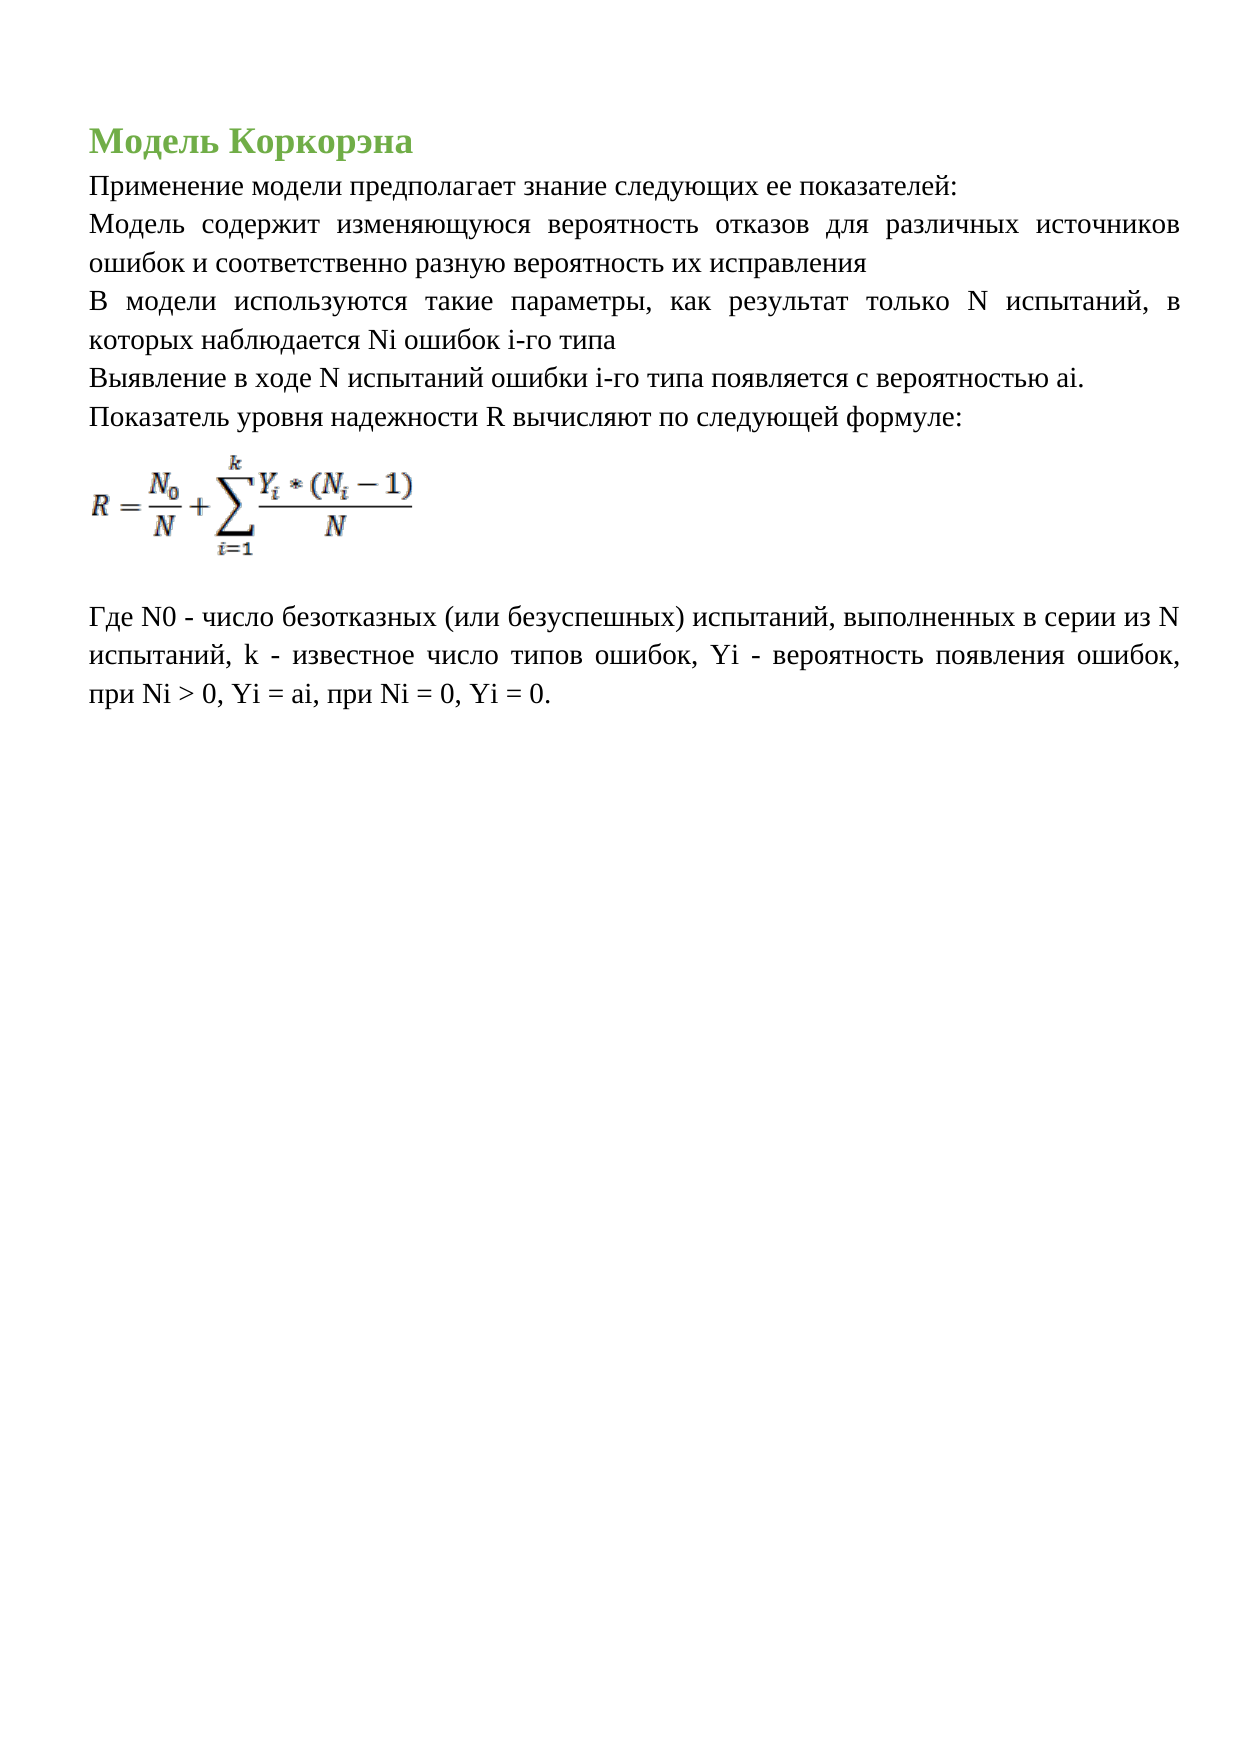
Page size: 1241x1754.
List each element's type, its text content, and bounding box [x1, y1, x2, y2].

text В модели используются такие параметры, как результат только N испытаний, в которых наблюдается Ni ошибок i-го типа [89, 283, 1181, 355]
text Где N0 - число безотказных (или безуспешных) испытаний, выполненных в серии из N испытаний, k - известное число типов ошибок, Yi - вероятность появления ошибок, при Ni > 0, Yi = ai, при Ni = 0, Yi = 0. [89, 437, 1181, 709]
text Применение модели предполагает знание следующих ее показателей: [89, 168, 1181, 201]
text Показатель уровня надежности R вычисляют по следующей формуле: [89, 399, 1181, 432]
text Выявление в ходе N испытаний ошибки i-го типа появляется с вероятностью ai. [89, 360, 1181, 394]
text Модель содержит изменяющуюся вероятность отказов для различных источников ошибок и соответственно разную вероятность их исправления [89, 206, 1181, 278]
text Модель Коркорэна [89, 118, 1181, 161]
picture [91, 454, 413, 571]
